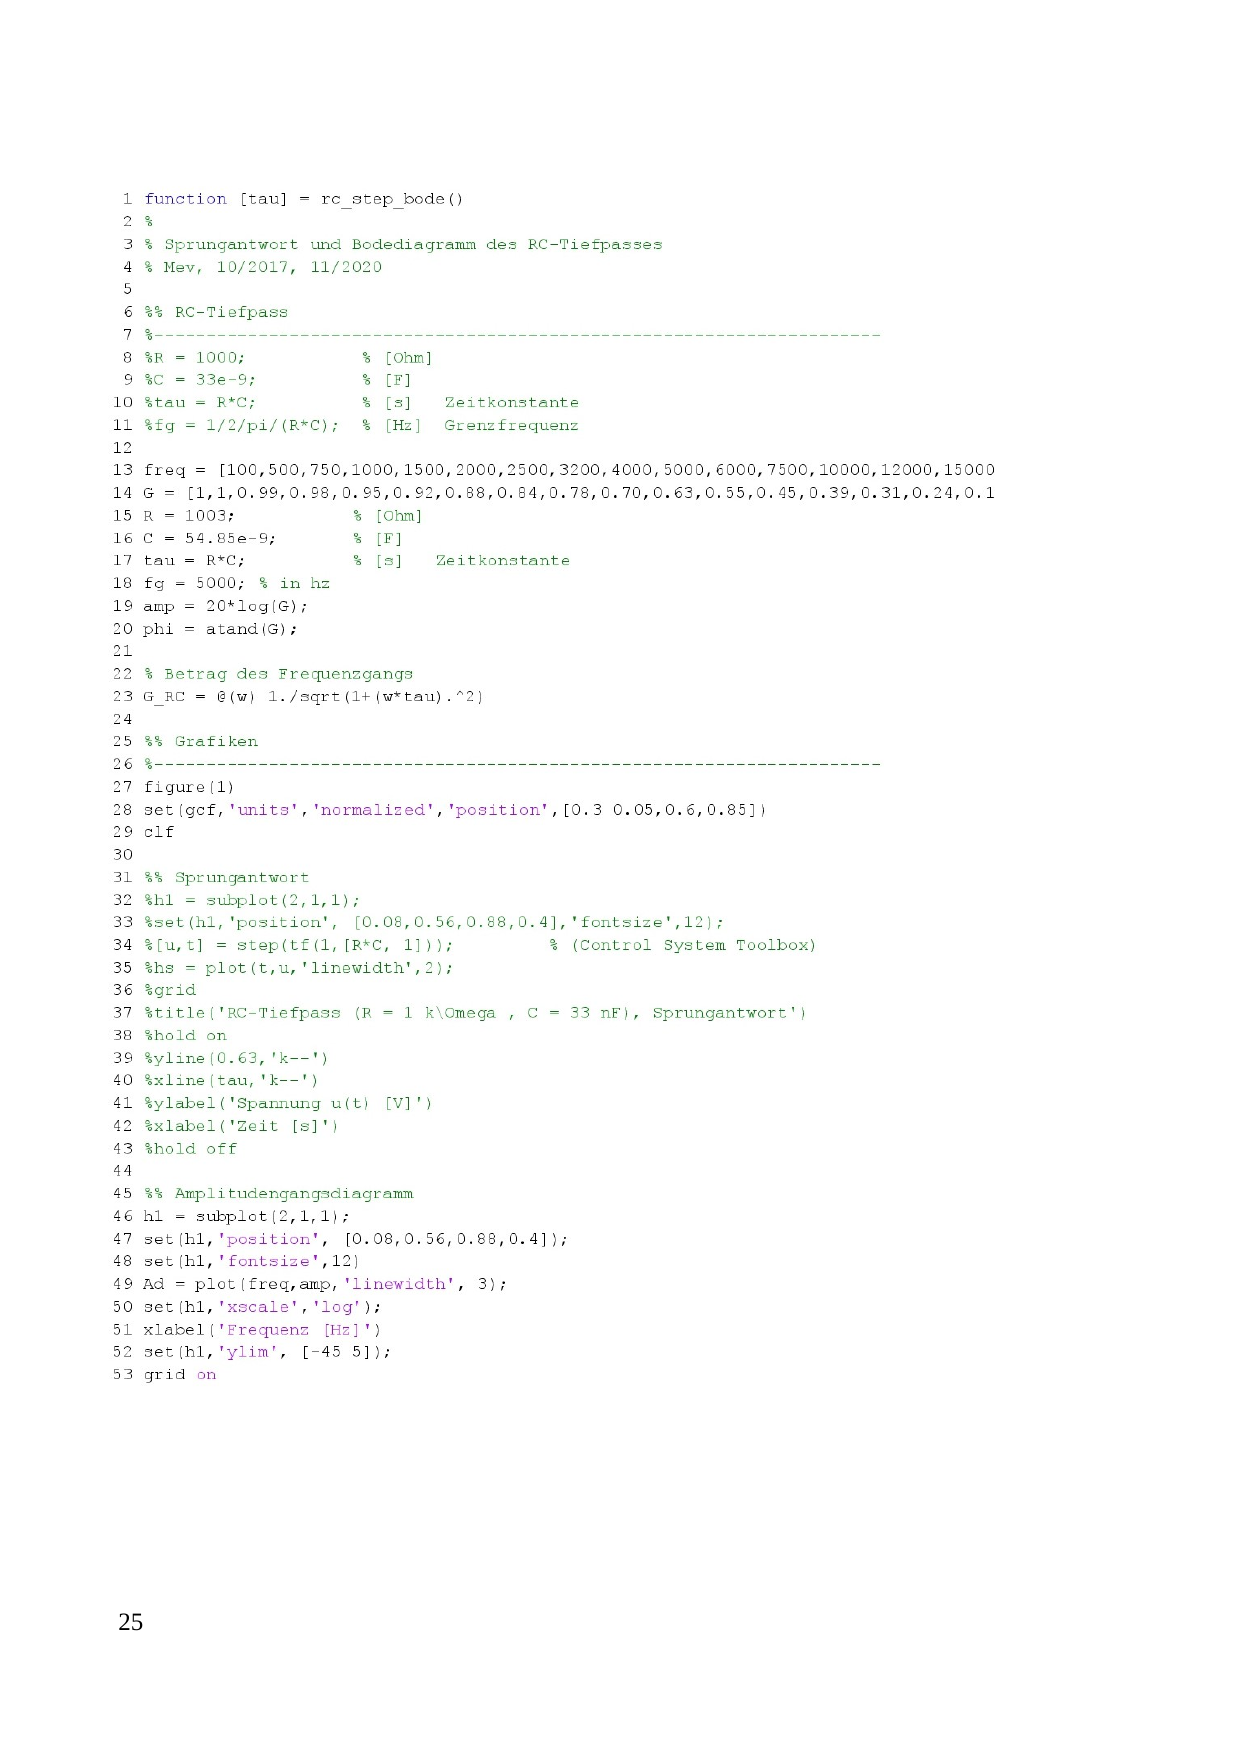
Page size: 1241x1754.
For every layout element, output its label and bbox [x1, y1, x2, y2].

picture [88, 160, 1093, 1532]
